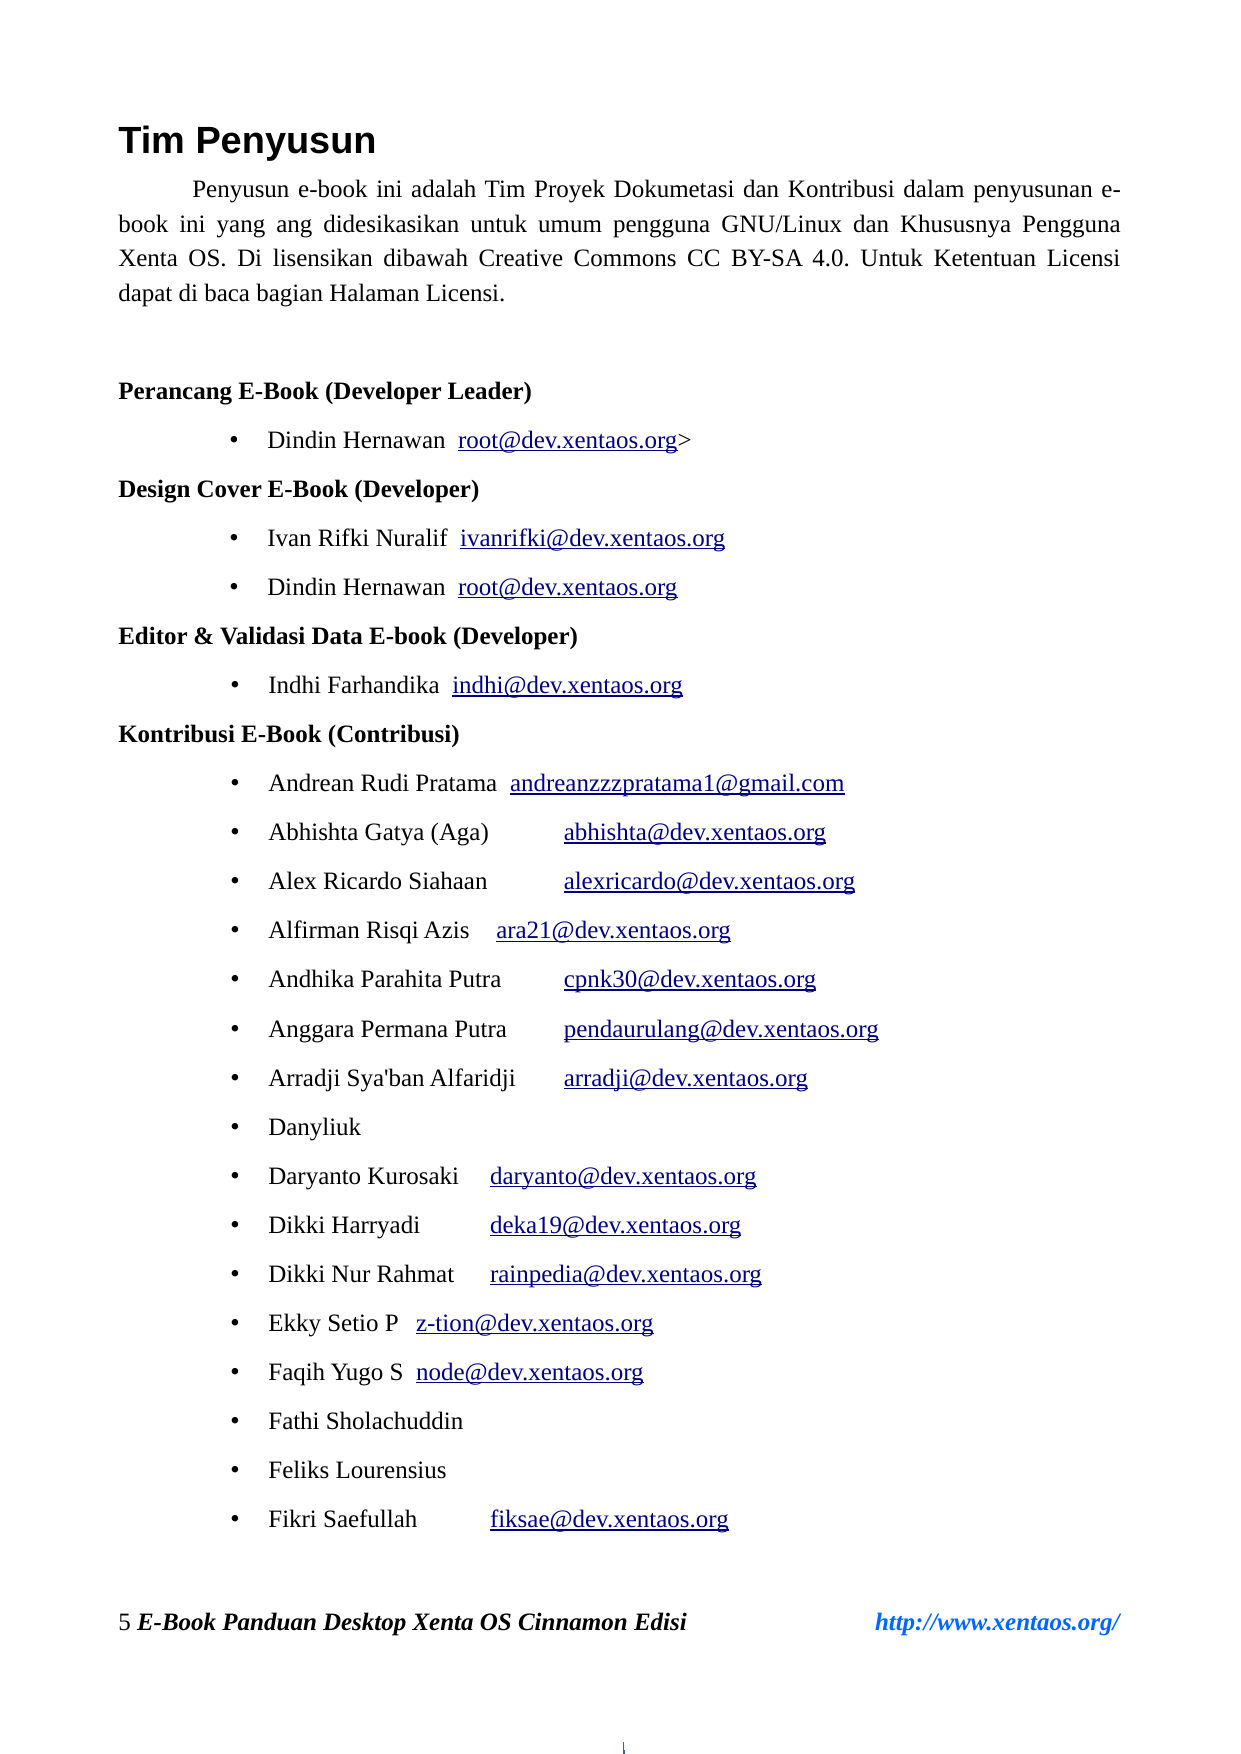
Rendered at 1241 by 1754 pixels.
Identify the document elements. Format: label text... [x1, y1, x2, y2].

list Dikki Nur Rahmat rainpedia@dev.xentaos.org [231, 1259, 1122, 1288]
list Arradji Sya'ban Alfaridji arradji@dev.xentaos.org [231, 1063, 1122, 1091]
text Perancang E-Book (Developer Leader) [118, 376, 1122, 404]
list Ivan Rifki Nuralif ivanrifki@dev.xentaos.org [229, 523, 1122, 552]
list Andhika Parahita Putra cpnk30@dev.xentaos.org [231, 964, 1122, 993]
text Kontribusi E-Book (Contribusi) [118, 719, 1122, 748]
subtitle Tim Penyusun [118, 118, 1122, 162]
list Indhi Farhandika indhi@dev.xentaos.org [231, 670, 1122, 699]
list Abhishta Gatya (Aga) abhishta@dev.xentaos.org [231, 817, 1122, 846]
list Anggara Permana Putra pendaurulang@dev.xentaos.org [231, 1014, 1122, 1042]
list Alfirman Risqi Azis ara21@dev.xentaos.org [231, 916, 1122, 944]
list Faqih Yugo S node@dev.xentaos.org [231, 1357, 1122, 1386]
list Fathi Sholachuddin [231, 1406, 1122, 1435]
list Dindin Hernawan root@dev.xentaos.org> [229, 425, 1122, 454]
text Penyusun e-book ini adalah Tim Proyek Dokumetasi dan Kontribusi dalam penyusunan e-book ini yang ang didesikasikan untuk umum pengguna GNU/Linux dan Khususnya Pengguna Xenta OS. Di lisensikan dibawah Creative Commons CC BY-SA 4.0. Untuk Ketentuan Licensi dapat di baca bagian Halaman Licensi. [118, 174, 1122, 306]
text Editor & Validasi Data E-book (Developer) [118, 621, 1122, 650]
list Andrean Rudi Pratama andreanzzzpratama1@gmail.com [231, 768, 1122, 797]
text Design Cover E-Book (Developer) [118, 474, 1122, 503]
list Fikri Saefullah fiksae@dev.xentaos.org [231, 1504, 1122, 1533]
list Danyliuk [231, 1112, 1122, 1141]
list Daryanto Kurosaki daryanto@dev.xentaos.org [231, 1161, 1122, 1189]
list Alex Ricardo Siahaan alexricardo@dev.xentaos.org [231, 866, 1122, 895]
list Dindin Hernawan root@dev.xentaos.org [229, 572, 1122, 601]
list Ekky Setio P z-tion@dev.xentaos.org [231, 1308, 1122, 1337]
list Feliks Lourensius [231, 1455, 1122, 1484]
list Dikki Harryadi deka19@dev.xentaos.org [231, 1210, 1122, 1239]
